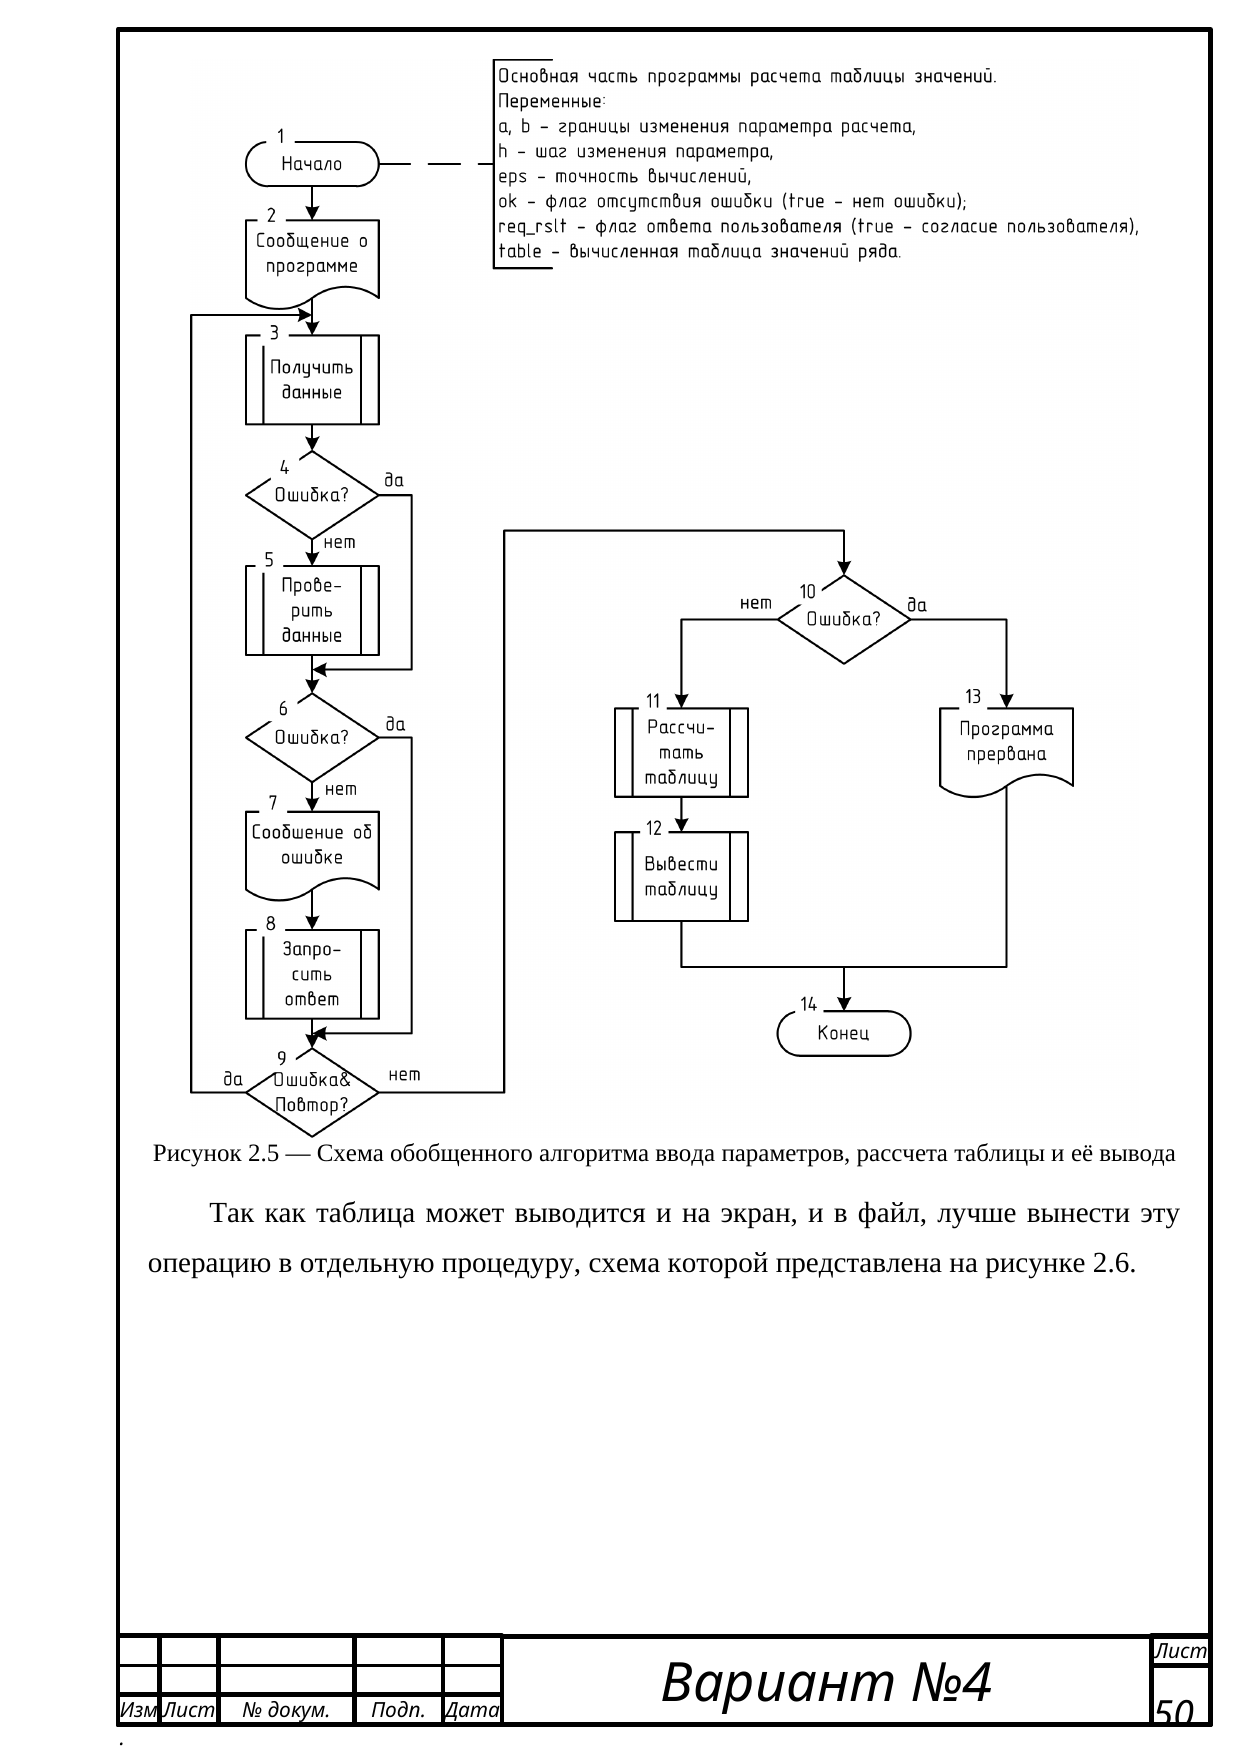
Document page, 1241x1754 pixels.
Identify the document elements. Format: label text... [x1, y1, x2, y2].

text Рисунок 2.5 — Схема обобщенного алгоритма ввода параметров, рассчета таблицы и её вывода [148, 1138, 1181, 1167]
text Так как таблица может выводится и на экран, и в файл, лучше вынести эту операцию в отдельную процедуру, схема которой представлена на рисунке 2.6. [148, 1195, 1181, 1279]
picture [190, 59, 1139, 1138]
